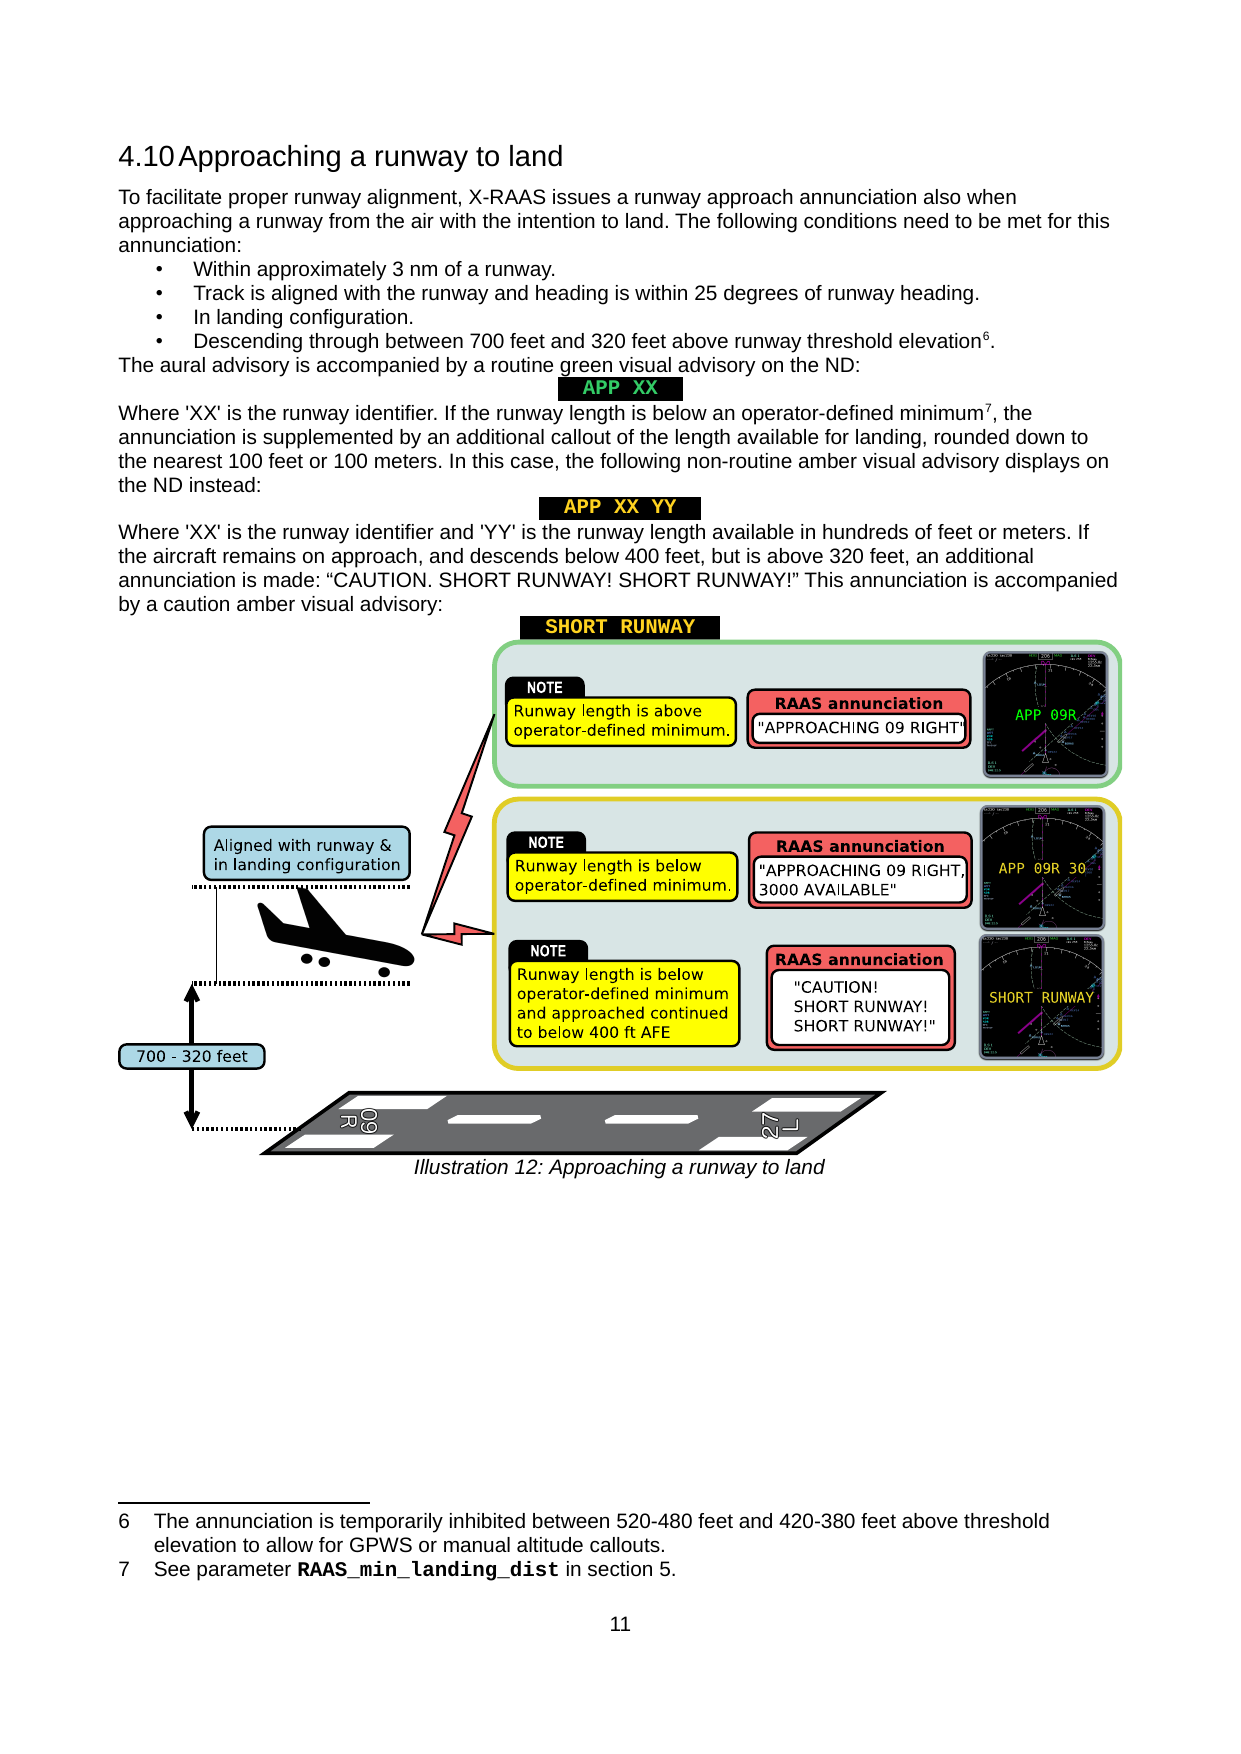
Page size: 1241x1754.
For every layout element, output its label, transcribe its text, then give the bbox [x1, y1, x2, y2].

list Within approximately 3 nm of a runway. [156, 257, 1122, 281]
list Descending through between 700 feet and 320 feet above runway threshold elevation. [156, 329, 1122, 353]
text Illustration 12: Approaching a runway to land [118, 1156, 1122, 1179]
text Where 'XX' is the runway identifier and 'YY' is the runway length available in hundreds of feet or meters. If the aircraft remains on approach, and descends below 400 feet, but is above 320 feet, an additional annunciation is made: “CAUTION. SHORT RUNWAY! SHORT RUNWAY!” This annunciation is accompanied by a caution amber visual advisory: [118, 520, 1122, 616]
subtitle Approaching a runway to land [118, 139, 1122, 172]
text SHORT RUNWAY [118, 616, 1122, 639]
text The aural advisory is accompanied by a routine green visual advisory on the ND: [118, 353, 1122, 377]
text Where 'XX' is the runway identifier. If the runway length is below an operator-defined minimum, the annunciation is supplemented by an additional callout of the length available for landing, rounded down to the nearest 100 feet or 100 meters. In this case, the following non-routine amber visual advisory displays on the ND instead: [118, 401, 1122, 497]
text See parameter RAAS_min_landing_dist in section 5. [118, 1557, 1122, 1582]
list Track is aligned with the runway and heading is within 25 degrees of runway heading. [156, 281, 1122, 305]
text APP XX YY [118, 497, 1122, 520]
text To facilitate proper runway alignment, X-RAAS issues a runway approach annunciation also when approaching a runway from the air with the intention to land. The following conditions need to be met for this annunciation: [118, 185, 1122, 257]
list In landing configuration. [156, 305, 1122, 329]
list The annunciation is temporarily inhibited between 520-480 feet and 420-380 feet above threshold elevation to allow for GPWS or manual altitude callouts. [118, 1509, 1122, 1557]
text APP XX [118, 377, 1122, 401]
